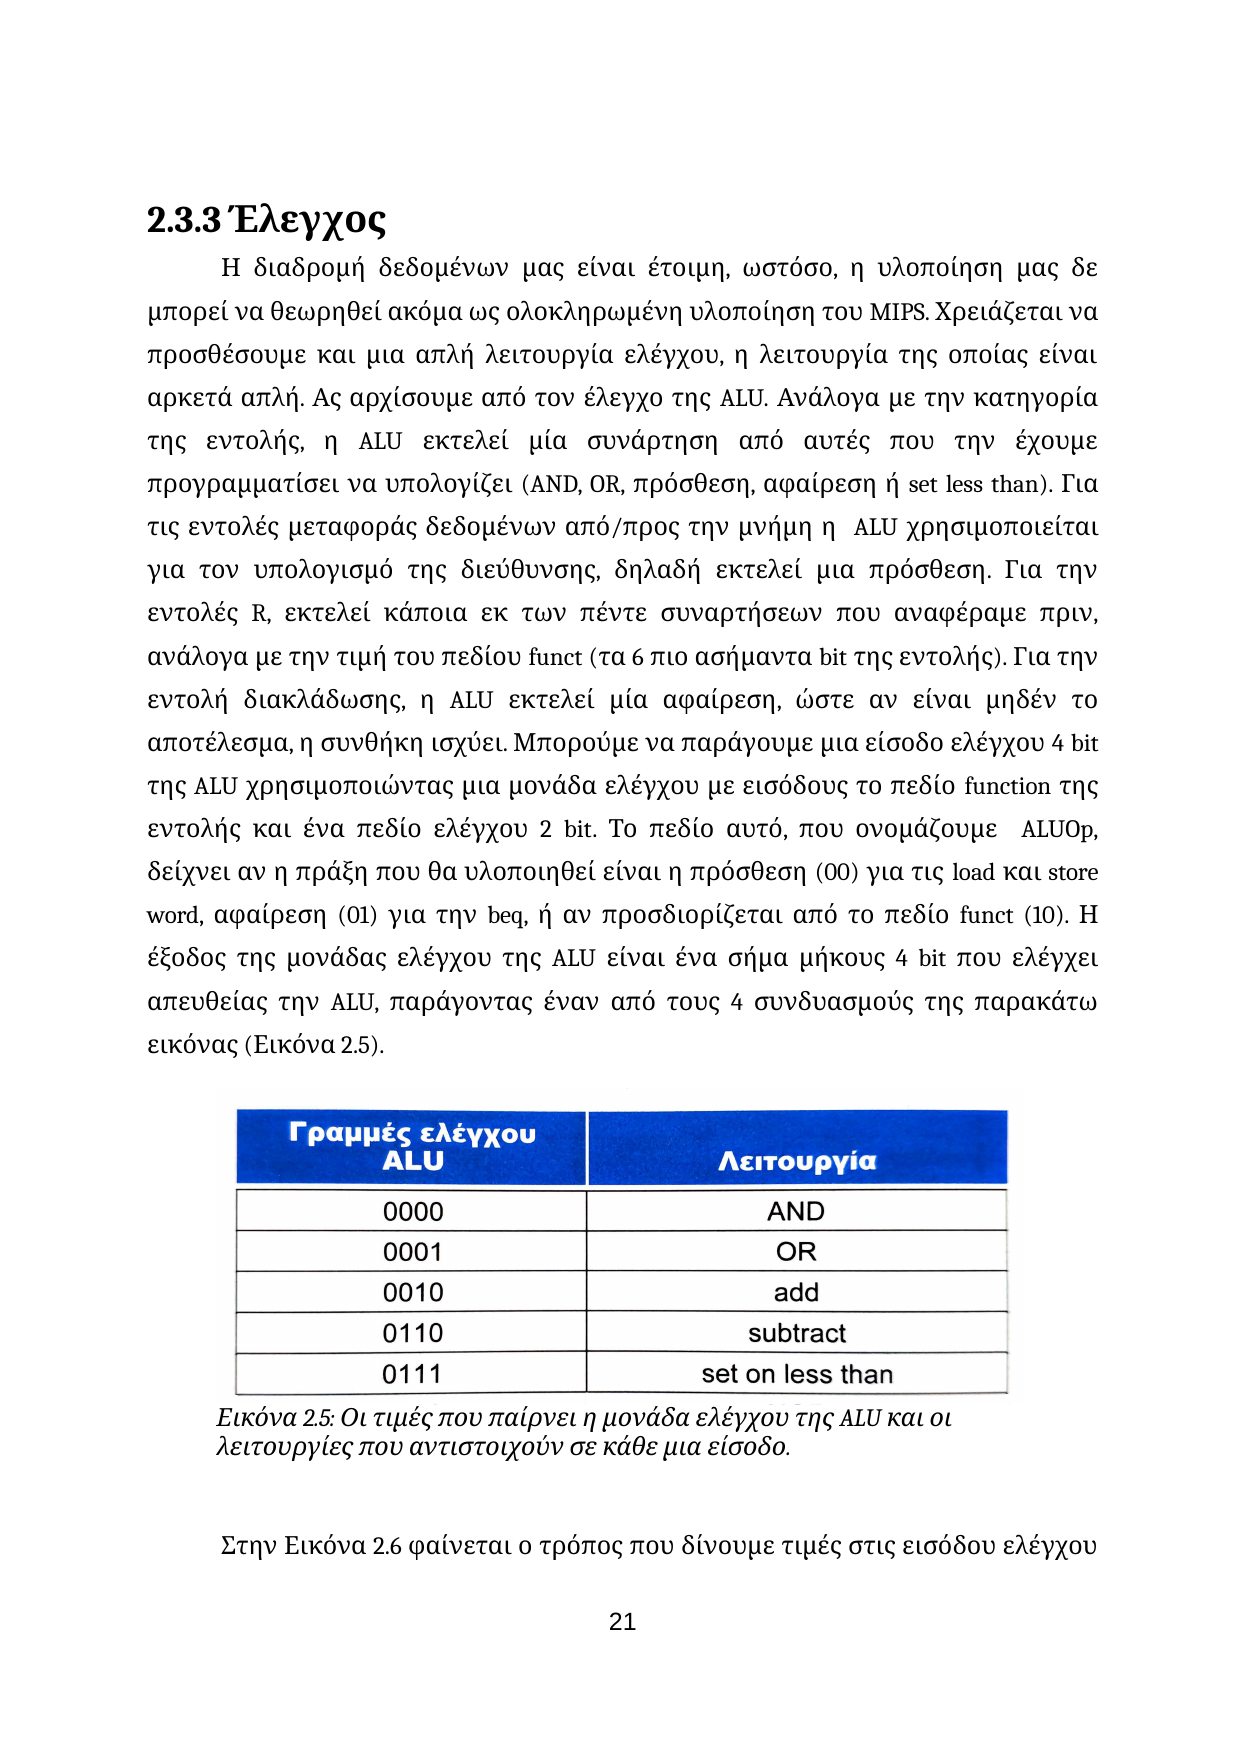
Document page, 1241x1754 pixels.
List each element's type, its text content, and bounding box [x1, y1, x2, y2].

subtitle 2.3.3 Έλεγχος [147, 199, 1098, 242]
text Η διαδρομή δεδομένων μας είναι έτοιμη, ωστόσο, η υλοποίηση μας δε μπορεί να θεωρηθεί ακόμα ως ολοκληρωμένη υλοποίηση του MIPS. Χρειάζεται να προσθέσουμε και μια απλή λειτουργία ελέγχου, η λειτουργία της οποίας είναι αρκετά απλή. Ας αρχίσουμε από τον έλεγχο της ALU. Ανάλογα με την κατηγορία της εντολής, η ALU εκτελεί μία συνάρτηση από αυτές που την έχουμε προγραμματίσει να υπολογίζει (AND, OR, πρόσθεση, αφαίρεση ή set less than). Για τις εντολές μεταφοράς δεδομένων από/προς την μνήμη η ALU χρησιμοποιείται για τον υπολογισμό της διεύθυνσης, δηλαδή εκτελεί μια πρόσθεση. Για την εντολές R, εκτελεί κάποια εκ των πέντε συναρτήσεων που αναφέραμε πριν, ανάλογα με την τιμή του πεδίου funct (τα 6 πιο ασήμαντα bit της εντολής). Για την εντολή διακλάδωσης, η ALU εκτελεί μία αφαίρεση, ώστε αν είναι μηδέν το αποτέλεσμα, η συνθήκη ισχύει. Μπορούμε να παράγουμε μια είσοδο ελέγχου 4 bit της ALU χρησιμοποιώντας μια μονάδα ελέγχου με εισόδους το πεδίο function της εντολής και ένα πεδίο ελέγχου 2 bit. Το πεδίο αυτό, που ονομάζουμε ALUOp, δείχνει αν η πράξη που θα υλοποιηθεί είναι η πρόσθεση (00) για τις load και store word, αφαίρεση (01) για την beq, ή αν προσδιορίζεται από το πεδίο funct (10). Η έξοδος της μονάδας ελέγχου της ALU είναι ένα σήμα μήκους 4 bit που ελέγχει απευθείας την ALU, παράγοντας έναν από τους 4 συνδυασμούς της παρακάτω εικόνας (Εικόνα 2.5). [147, 254, 1098, 1059]
text Εικόνα 2.5: Οι τιμές που παίρνει η μονάδα ελέγχου της ALU και οι λειτουργίες που αντιστοιχούν σε κάθε μια είσοδο. [216, 1405, 1029, 1462]
picture [216, 1088, 1029, 1405]
text Στην Εικόνα 2.6 φαίνεται ο τρόπος που δίνουμε τιμές στις εισόδου ελέγχου [147, 1532, 1098, 1560]
